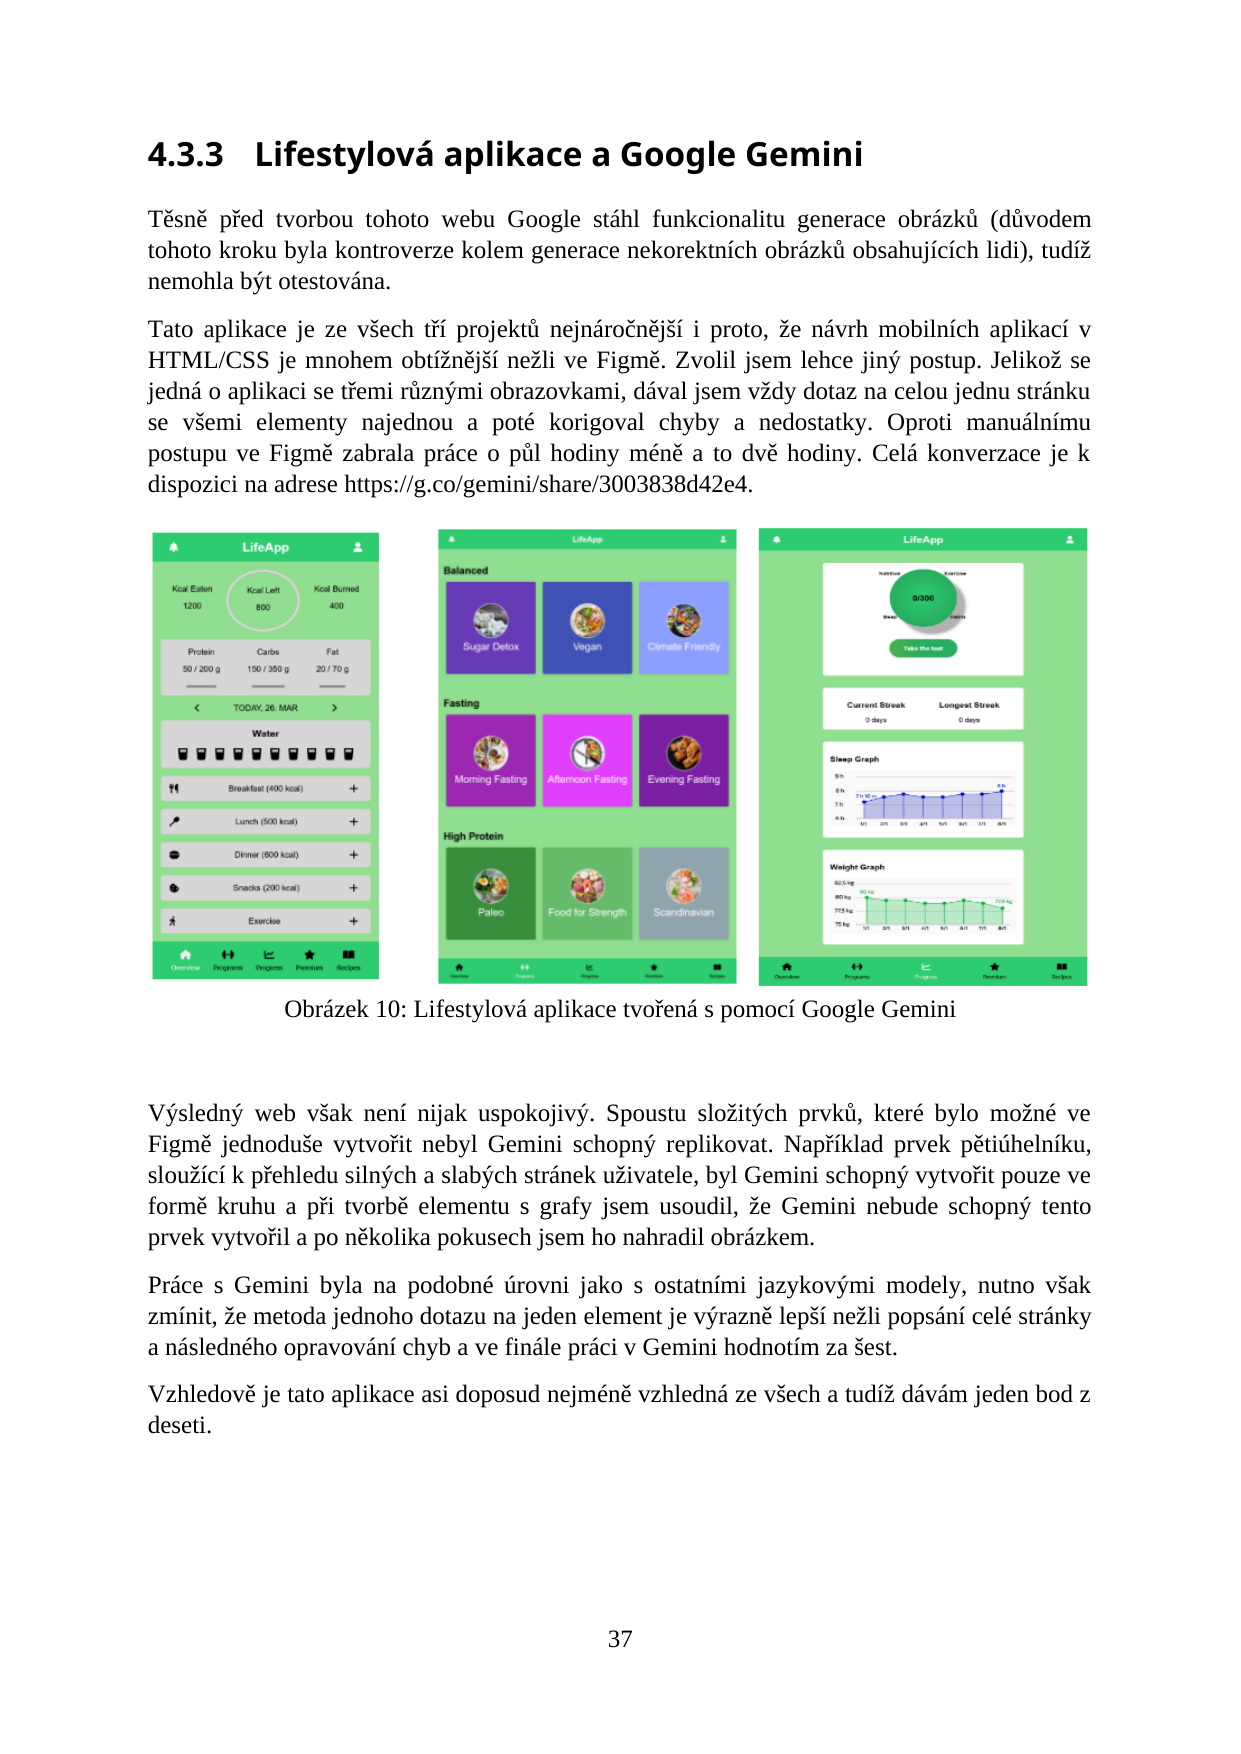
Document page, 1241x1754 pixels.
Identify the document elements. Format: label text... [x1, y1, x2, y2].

text Vzhledově je tato aplikace asi doposud nejméně vzhledná ze všech a tudíž dávám jeden bod z deseti. [148, 1379, 1092, 1439]
picture [147, 526, 1093, 995]
text Těsně před tvorbou tohoto webu Google stáhl funkcionalitu generace obrázků (důvodem tohoto kroku byla kontroverze kolem generace nekorektních obrázků obsahujících lidi), tudíž nemohla být otestována. [148, 204, 1092, 295]
text Práce s Gemini byla na podobné úrovni jako s ostatními jazykovými modely, nutno však zmínit, že metoda jednoho dotazu na jeden element je výrazně lepší nežli popsání celé stránky a následného opravování chyb a ve finále práci v Gemini hodnotím za šest. [148, 1270, 1092, 1361]
subtitle Lifestylová aplikace a Google Gemini [148, 130, 1092, 176]
text Výsledný web však není nijak uspokojivý. Spoustu složitých prvků, které bylo možné ve Figmě jednoduše vytvořit nebyl Gemini schopný replikovat. Například prvek pětiúhelníku, sloužící k přehledu silných a slabých stránek uživatele, byl Gemini schopný vytvořit pouze ve formě kruhu a při tvorbě elementu s grafy jsem usoudil, že Gemini nebude schopný tento prvek vytvořil a po několika pokusech jsem ho nahradil obrázkem. [148, 1023, 1092, 1251]
text Tato aplikace je ze všech tří projektů nejnáročnější i proto, že návrh mobilních aplikací v HTML/CSS je mnohem obtížnější nežli ve Figmě. Zvolil jsem lehce jiný postup. Jelikož se jedná o aplikaci se třemi různými obrazovkami, dával jsem vždy dotaz na celou jednu stránku se všemi elementy najednou a poté korigoval chyby a nedostatky. Oproti manuálnímu postupu ve Figmě zabrala práce o půl hodiny méně a to dvě hodiny. Celá konverzace je k dispozici na adrese https://g.co/gemini/share/3003838d42e4. [148, 314, 1092, 498]
text Obrázek 10: Lifestylová aplikace tvořená s pomocí Google Gemini [148, 995, 1092, 1023]
